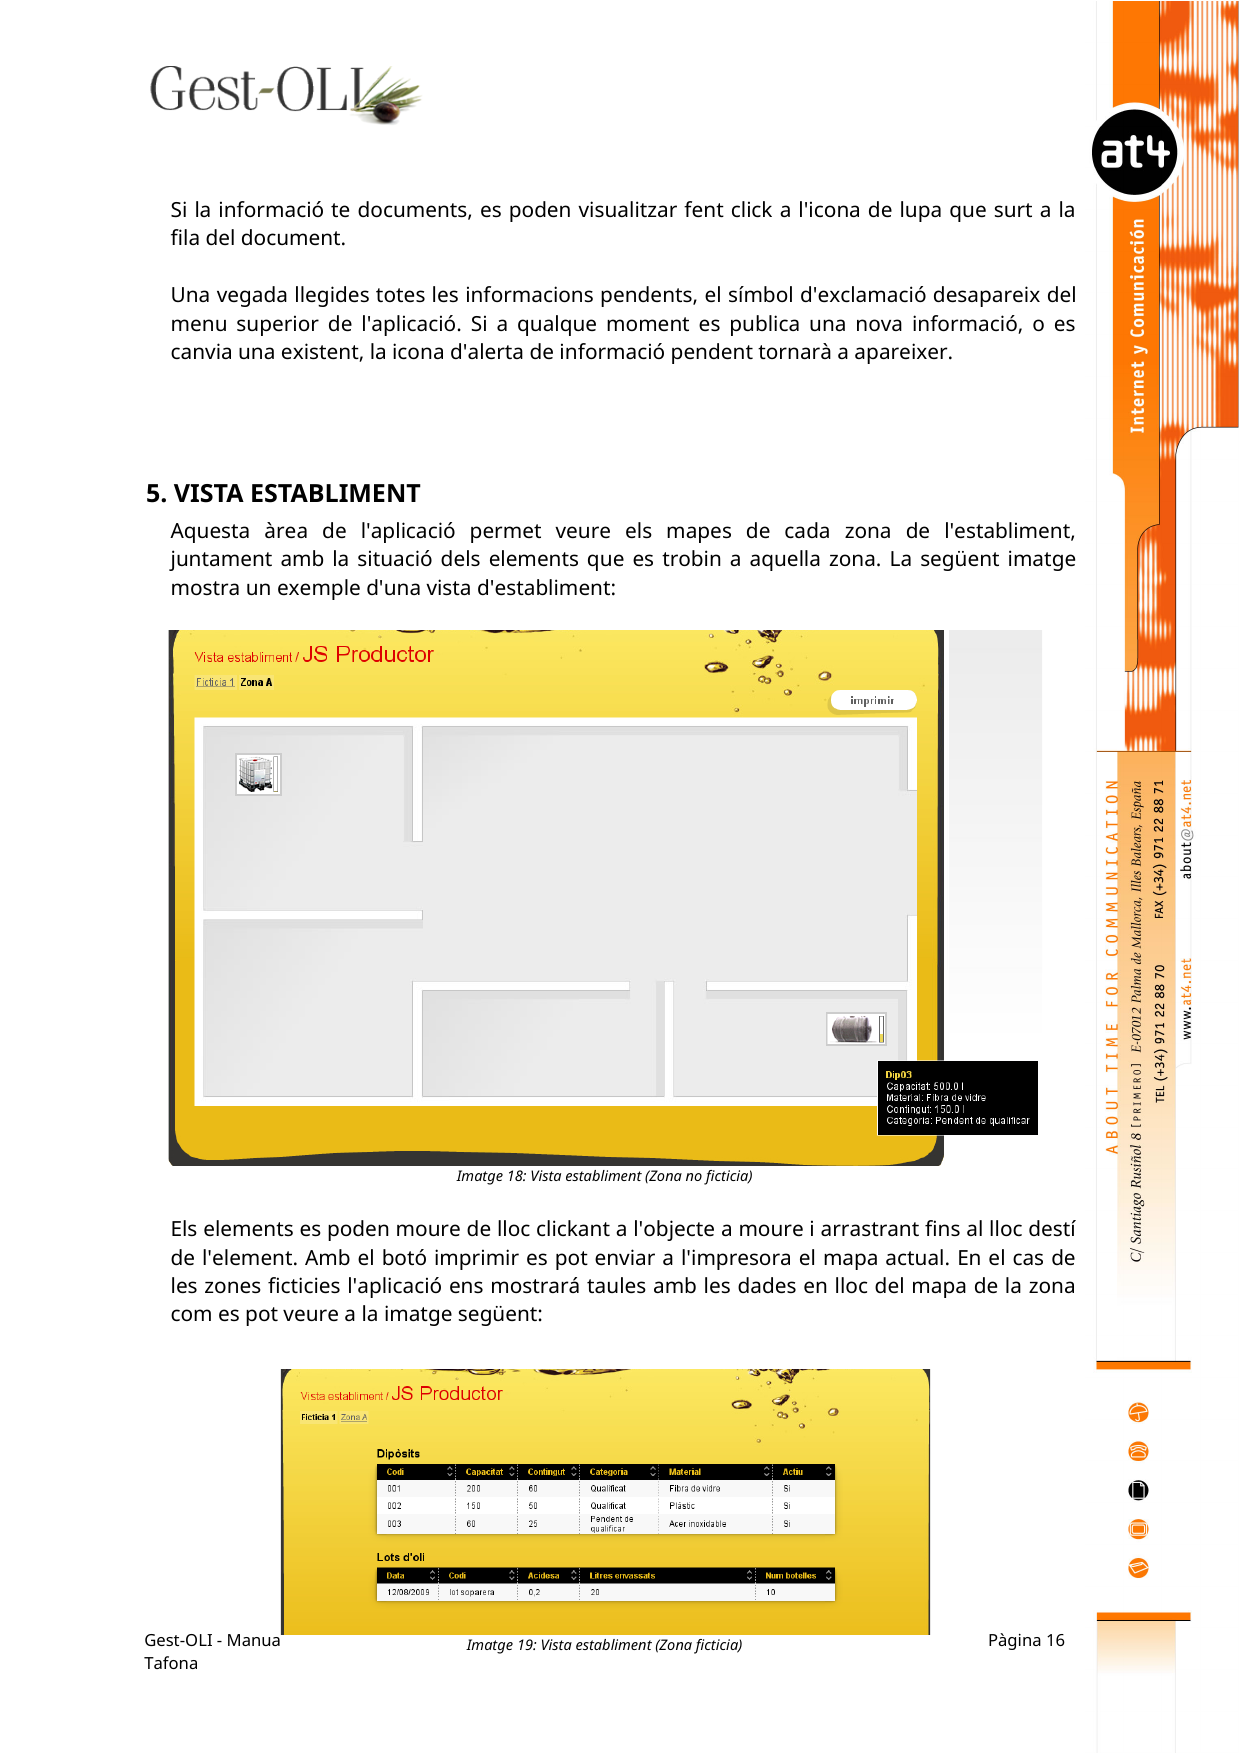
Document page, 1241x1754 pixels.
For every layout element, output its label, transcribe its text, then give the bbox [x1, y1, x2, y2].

text Imatge 18: Vista establiment (Zona no ficticia) [168, 1166, 1042, 1186]
picture [168, 630, 1043, 1166]
subtitle 5. VISTA ESTABLIMENT [133, 476, 1078, 510]
text Una vegada llegides totes les informacions pendents, el símbol d'exclamació desapareix del menu superior de l'aplicació. Si a qualque moment es publica una nova informació, o es canvia una existent, la icona d'alerta de informació pendent tornarà a apareixer. [170, 280, 1078, 366]
text Els elements es poden moure de lloc clickant a l'objecte a moure i arrastrant fins al lloc destí de l'element. Amb el botó imprimir es pot enviar a l'impresora el mapa actual. En el cas de les zones ficticies l'aplicació ens mostrará taules amb les dades en lloc del mapa de la zona com es pot veure a la imatge següent: [170, 1214, 1078, 1328]
picture [1085, 1, 1239, 1753]
picture [149, 66, 423, 126]
text Imatge 19: Vista establiment (Zona ficticia) [281, 1635, 930, 1654]
text Aquesta àrea de l'aplicació permet veure els mapes de cada zona de l'establiment, juntament amb la situació dels elements que es trobin a aquella zona. La següent imatge mostra un exemple d'una vista d'establiment: [170, 516, 1078, 601]
text Si la informació te documents, es poden visualitzar fent click a l'icona de lupa que surt a la fila del document. [170, 195, 1078, 252]
picture [280, 1369, 931, 1635]
